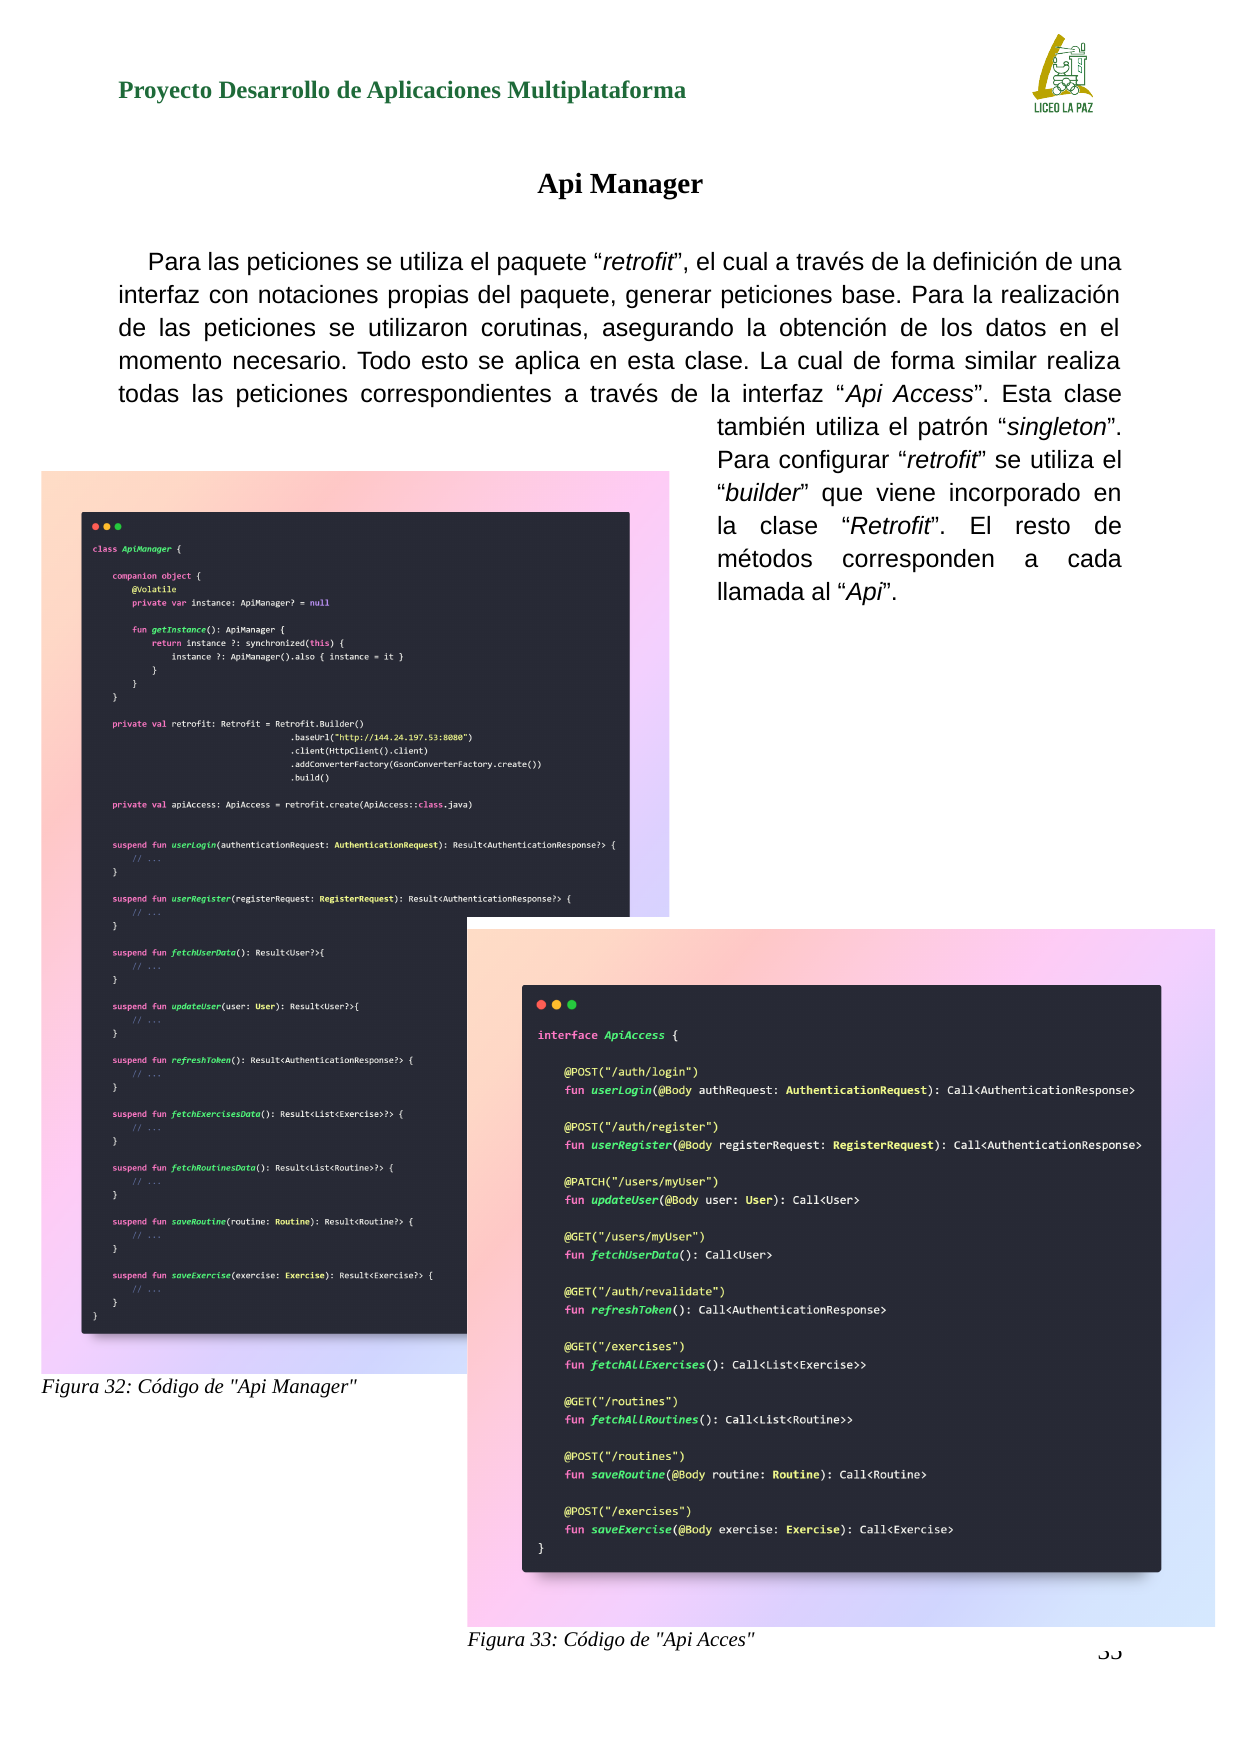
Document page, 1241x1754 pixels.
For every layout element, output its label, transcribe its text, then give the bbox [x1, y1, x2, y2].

text Figura 33: Código de "Api Acces" [467, 1627, 1215, 1651]
text Para las peticiones se utiliza el paquete “retrofit”, el cual a través de la definición de una interfaz con notaciones propias del paquete, generar peticiones base. Para la realización de las peticiones se utilizaron corutinas, asegurando la obtención de los datos en el momento necesario. Todo esto se aplica en esta clase. La cual de forma similar realiza todas las peticiones correspondientes a través de la interfaz “Api Access”. Esta clase también utiliza el patrón “singleton”. Para configurar “retrofit” se utiliza el “builder” que viene incorporado en la clase “Retrofit”. El resto de métodos corresponden a cada llamada al “Api”. [118, 247, 1122, 606]
picture [41, 471, 1216, 1627]
picture [1025, 26, 1100, 121]
subtitle Api Manager [118, 166, 1122, 199]
text Figura 32: Código de "Api Manager" [41, 1374, 467, 1398]
